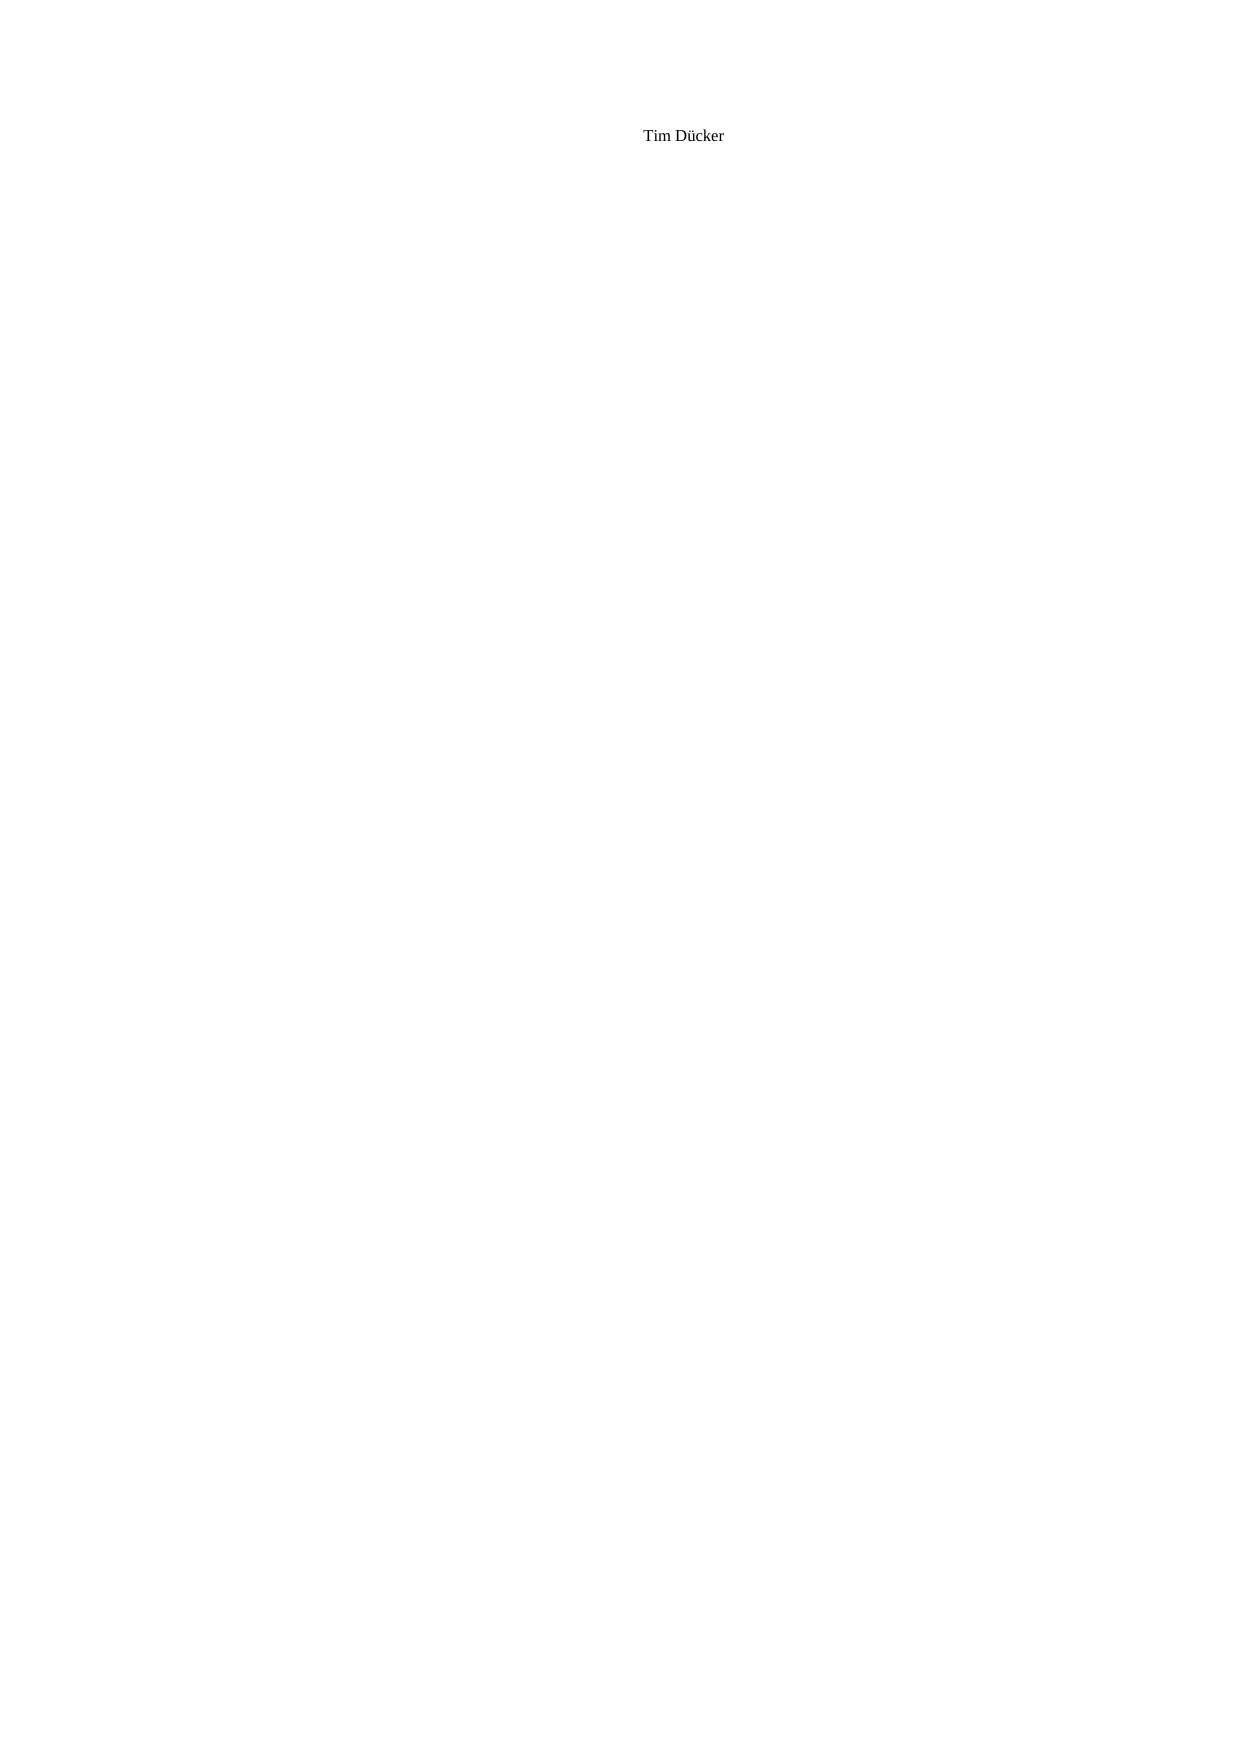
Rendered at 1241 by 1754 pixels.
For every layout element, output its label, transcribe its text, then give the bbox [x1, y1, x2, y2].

text Tim Dücker [118, 118, 1122, 147]
